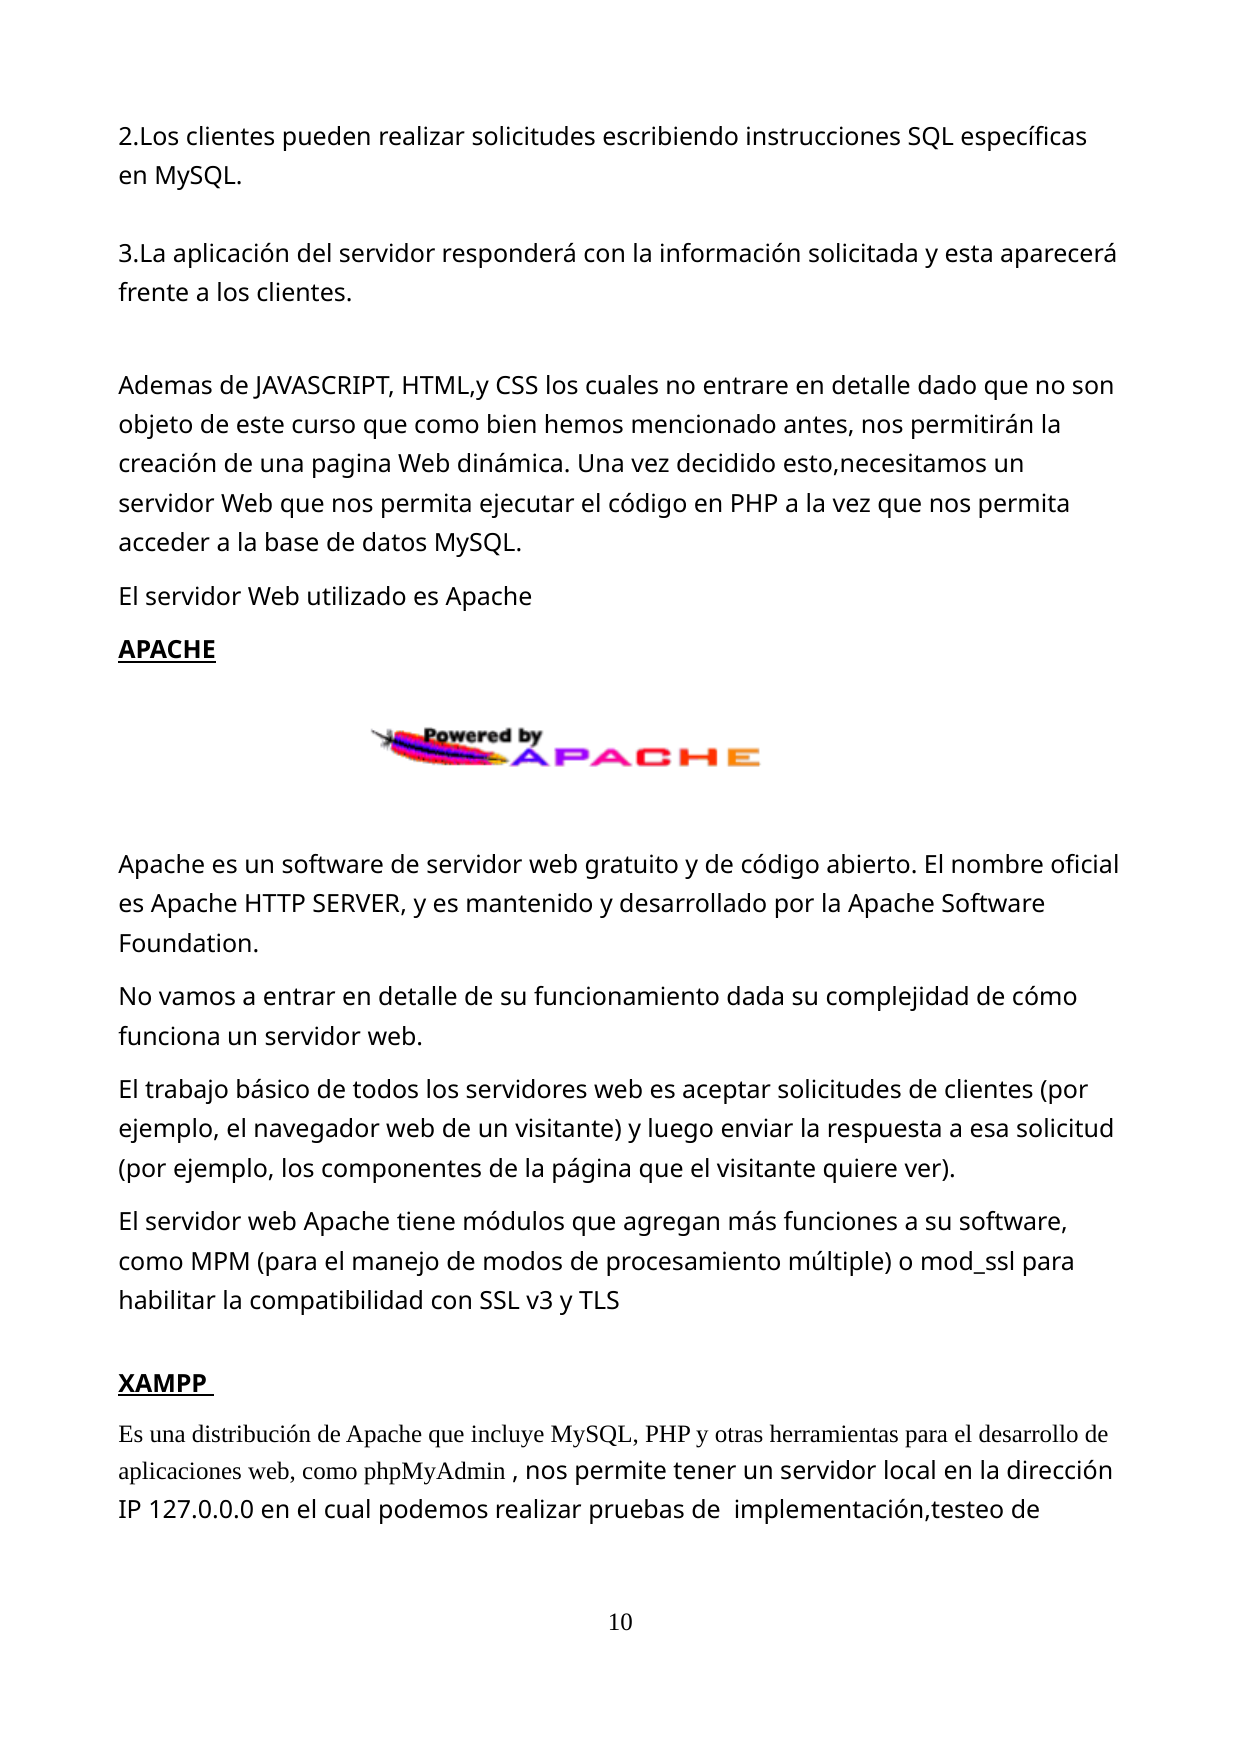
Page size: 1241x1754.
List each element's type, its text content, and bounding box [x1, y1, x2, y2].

text Ademas de JAVASCRIPT, HTML,y CSS los cuales no entrare en detalle dado que no son objeto de este curso que como bien hemos mencionado antes, nos permitirán la creación de una pagina Web dinámica. Una vez decidido esto,necesitamos un servidor Web que nos permita ejecutar el código en PHP a la vez que nos permita acceder a la base de datos MySQL. [118, 368, 1122, 558]
text El trabajo básico de todos los servidores web es aceptar solicitudes de clientes (por ejemplo, el navegador web de un visitante) y luego enviar la respuesta a esa solicitud (por ejemplo, los componentes de la página que el visitante quiere ver). [118, 1072, 1122, 1184]
picture [365, 696, 769, 789]
text Apache es un software de servidor web gratuito y de código abierto. El nombre oficial es Apache HTTP SERVER, y es mantenido y desarrollado por la Apache Software Foundation. [118, 847, 1122, 959]
list La aplicación del servidor responderá con la información solicitada y esta aparecerá frente a los clientes. [118, 236, 1122, 309]
list Los clientes pueden realizar solicitudes escribiendo instrucciones SQL específicas en MySQL. [118, 118, 1122, 191]
text El servidor Web utilizado es Apache [118, 578, 1122, 612]
text El servidor web Apache tiene módulos que agregan más funciones a su software, como MPM (para el manejo de modos de procesamiento múltiple) o mod_ssl para habilitar la compatibilidad con SSL v3 y TLS [118, 1204, 1122, 1316]
text XAMPP [118, 1365, 1122, 1399]
text Es una distribución de Apache que incluye MySQL, PHP y otras herramientas para el desarrollo de aplicaciones web, como phpMyAdmin , nos permite tener un servidor local en la dirección IP 127.0.0.0 en el cual podemos realizar pruebas de implementación,testeo de [118, 1419, 1122, 1526]
text No vamos a entrar en detalle de su funcionamiento dada su complejidad de cómo funciona un servidor web. [118, 979, 1122, 1052]
text APACHE [118, 632, 1122, 666]
